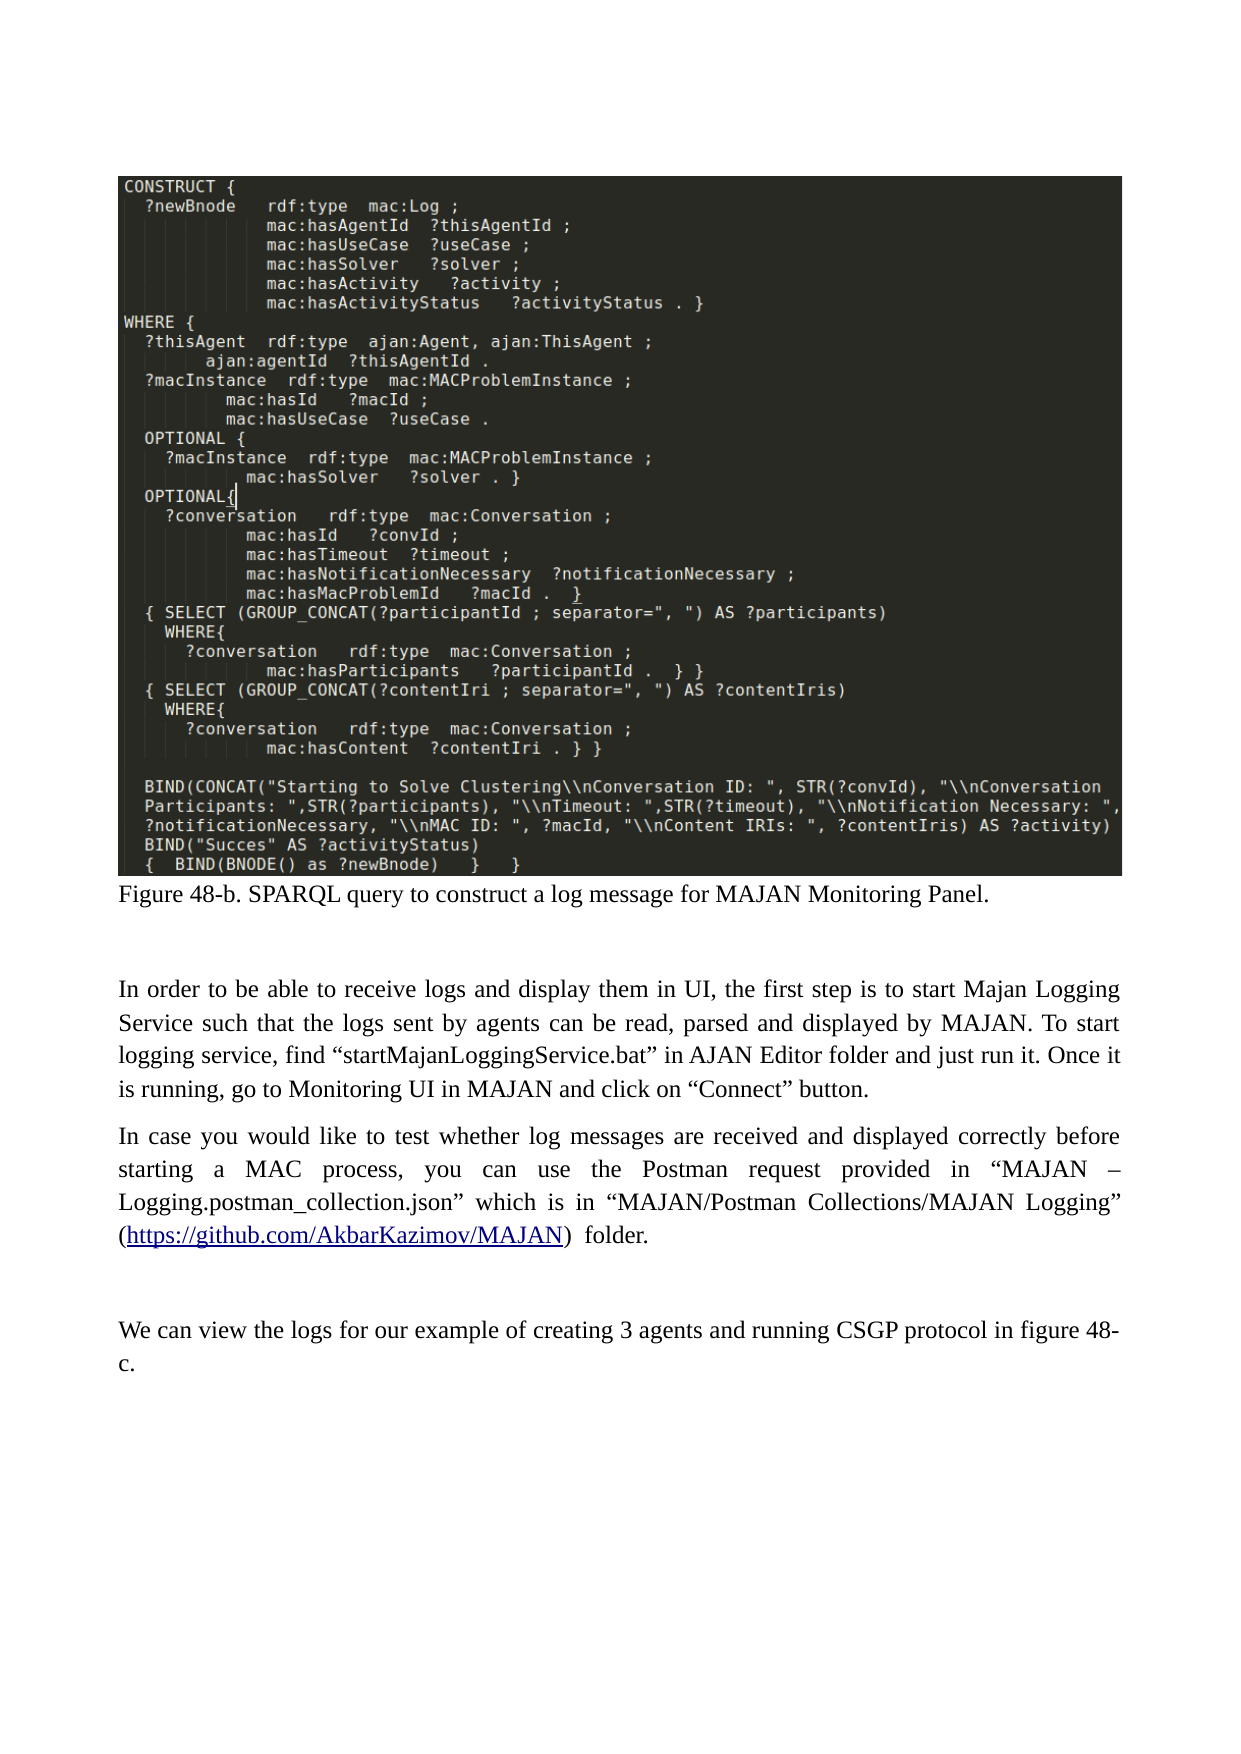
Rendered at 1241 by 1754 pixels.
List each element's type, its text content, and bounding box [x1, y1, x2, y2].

text Figure 48-b. SPARQL query to construct a log message for MAJAN Monitoring Panel. [118, 876, 1122, 908]
picture [118, 176, 1123, 876]
text In order to be able to receive logs and display them in UI, the first step is to start Majan Logging Service such that the logs sent by agents can be read, parsed and displayed by MAJAN. To start logging service, find “startMajanLoggingService.bat” in AJAN Editor folder and just run it. Once it is running, go to Monitoring UI in MAJAN and click on “Connect” button. [118, 974, 1122, 1102]
text We can view the logs for our example of creating 3 agents and running CSGP protocol in figure 48-c. [118, 1316, 1122, 1377]
text In case you would like to test whether log messages are received and displayed correctly before starting a MAC process, you can use the Postman request provided in “MAJAN – Logging.postman_collection.json” which is in “MAJAN/Postman Collections/MAJAN Logging” (https://github.com/AkbarKazimov/MAJAN) folder. [118, 1121, 1122, 1249]
